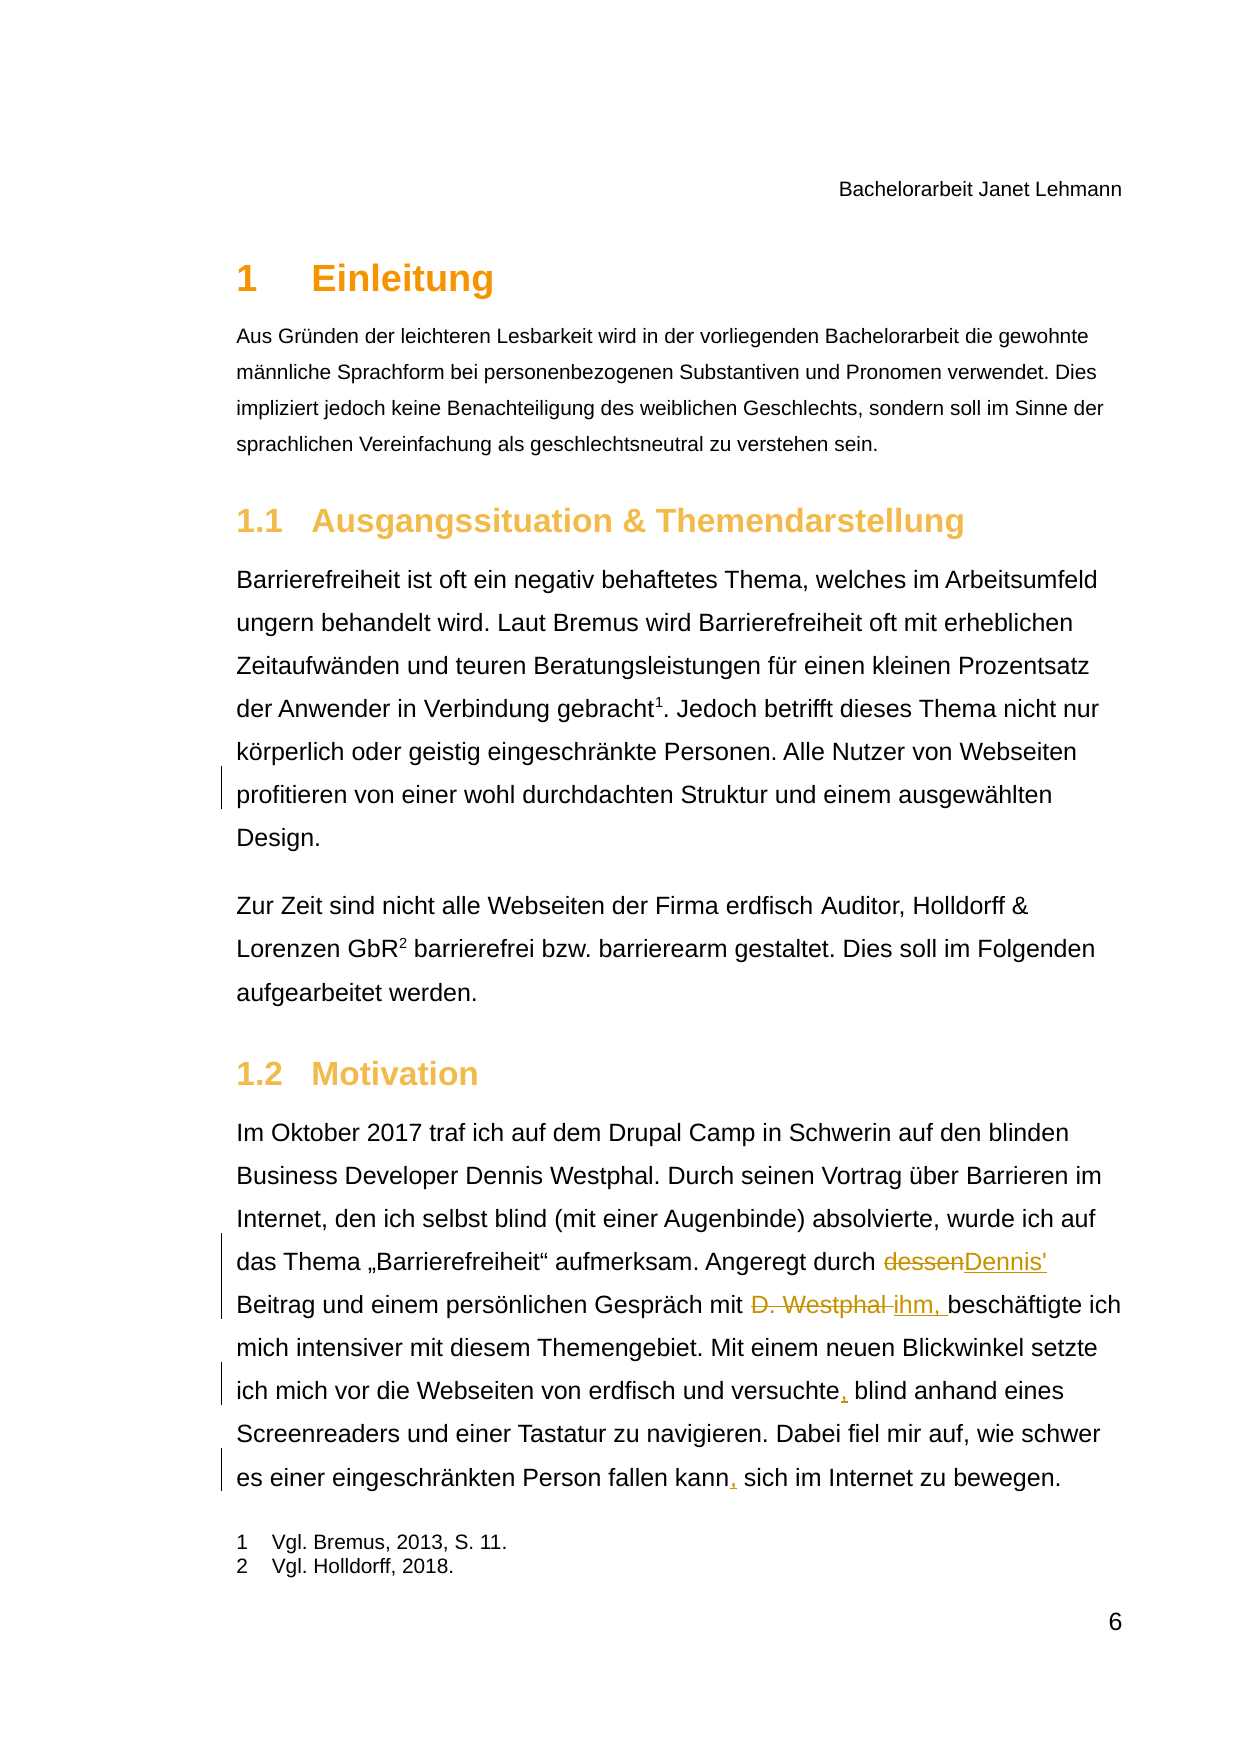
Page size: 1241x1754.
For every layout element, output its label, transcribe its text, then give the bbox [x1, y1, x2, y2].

text Barrierefreiheit ist oft ein negativ behaftetes Thema, welches im Arbeitsumfeld ungern behandelt wird. Laut Bremus wird Barrierefreiheit oft mit erheblichen Zeitaufwänden und teuren Beratungsleistungen für einen kleinen Prozentsatz der Anwender in Verbindung gebracht. Jedoch betrifft dieses Thema nicht nur körperlich oder geistig eingeschränkte Personen. Alle Nutzer von Webseiten profitieren von einer wohl durchdachten Struktur und einem ausgewählten Design. [236, 565, 1122, 852]
subtitle Motivation [236, 1054, 1122, 1093]
subtitle Einleitung [236, 256, 1122, 299]
text Im Oktober 2017 traf ich auf dem Drupal Camp in Schwerin auf den blinden Business Developer Dennis Westphal. Durch seinen Vortrag über Barrieren im Internet, den ich selbst blind (mit einer Augenbinde) absolvierte, wurde ich auf das Thema „Barrierefreiheit“ aufmerksam. Angeregt durch Dennis' Beitrag und einem persönlichen Gespräch mit ihm, beschäftigte ich mich intensiver mit diesem Themengebiet. Mit einem neuen Blickwinkel setzte ich mich vor die Webseiten von erdfisch und versuchte, blind anhand eines Screenreaders und einer Tastatur zu navigieren. Dabei fiel mir auf, wie schwer es einer eingeschränkten Person fallen kann, sich im Internet zu bewegen. [236, 1117, 1122, 1491]
text Aus Gründen der leichteren Lesbarkeit wird in der vorliegenden Bachelorarbeit die gewohnte männliche Sprachform bei personenbezogenen Substantiven und Pronomen verwendet. Dies impliziert jedoch keine Benachteiligung des weiblichen Geschlechts, sondern soll im Sinne der sprachlichen Vereinfachung als geschlechtsneutral zu verstehen sein. [236, 324, 1122, 456]
text Zur Zeit sind nicht alle Webseiten der Firma erdfisch Auditor, Holldorff & Lorenzen GbR barrierefrei bzw. barrierearm gestaltet. Dies soll im Folgenden aufgearbeitet werden. [236, 891, 1122, 1006]
text Vgl. Bremus, 2013, S. 11. [236, 1530, 1122, 1554]
text Vgl. Holldorff, 2018. [236, 1554, 1122, 1578]
subtitle Ausgangssituation & Themendarstellung [236, 501, 1122, 540]
